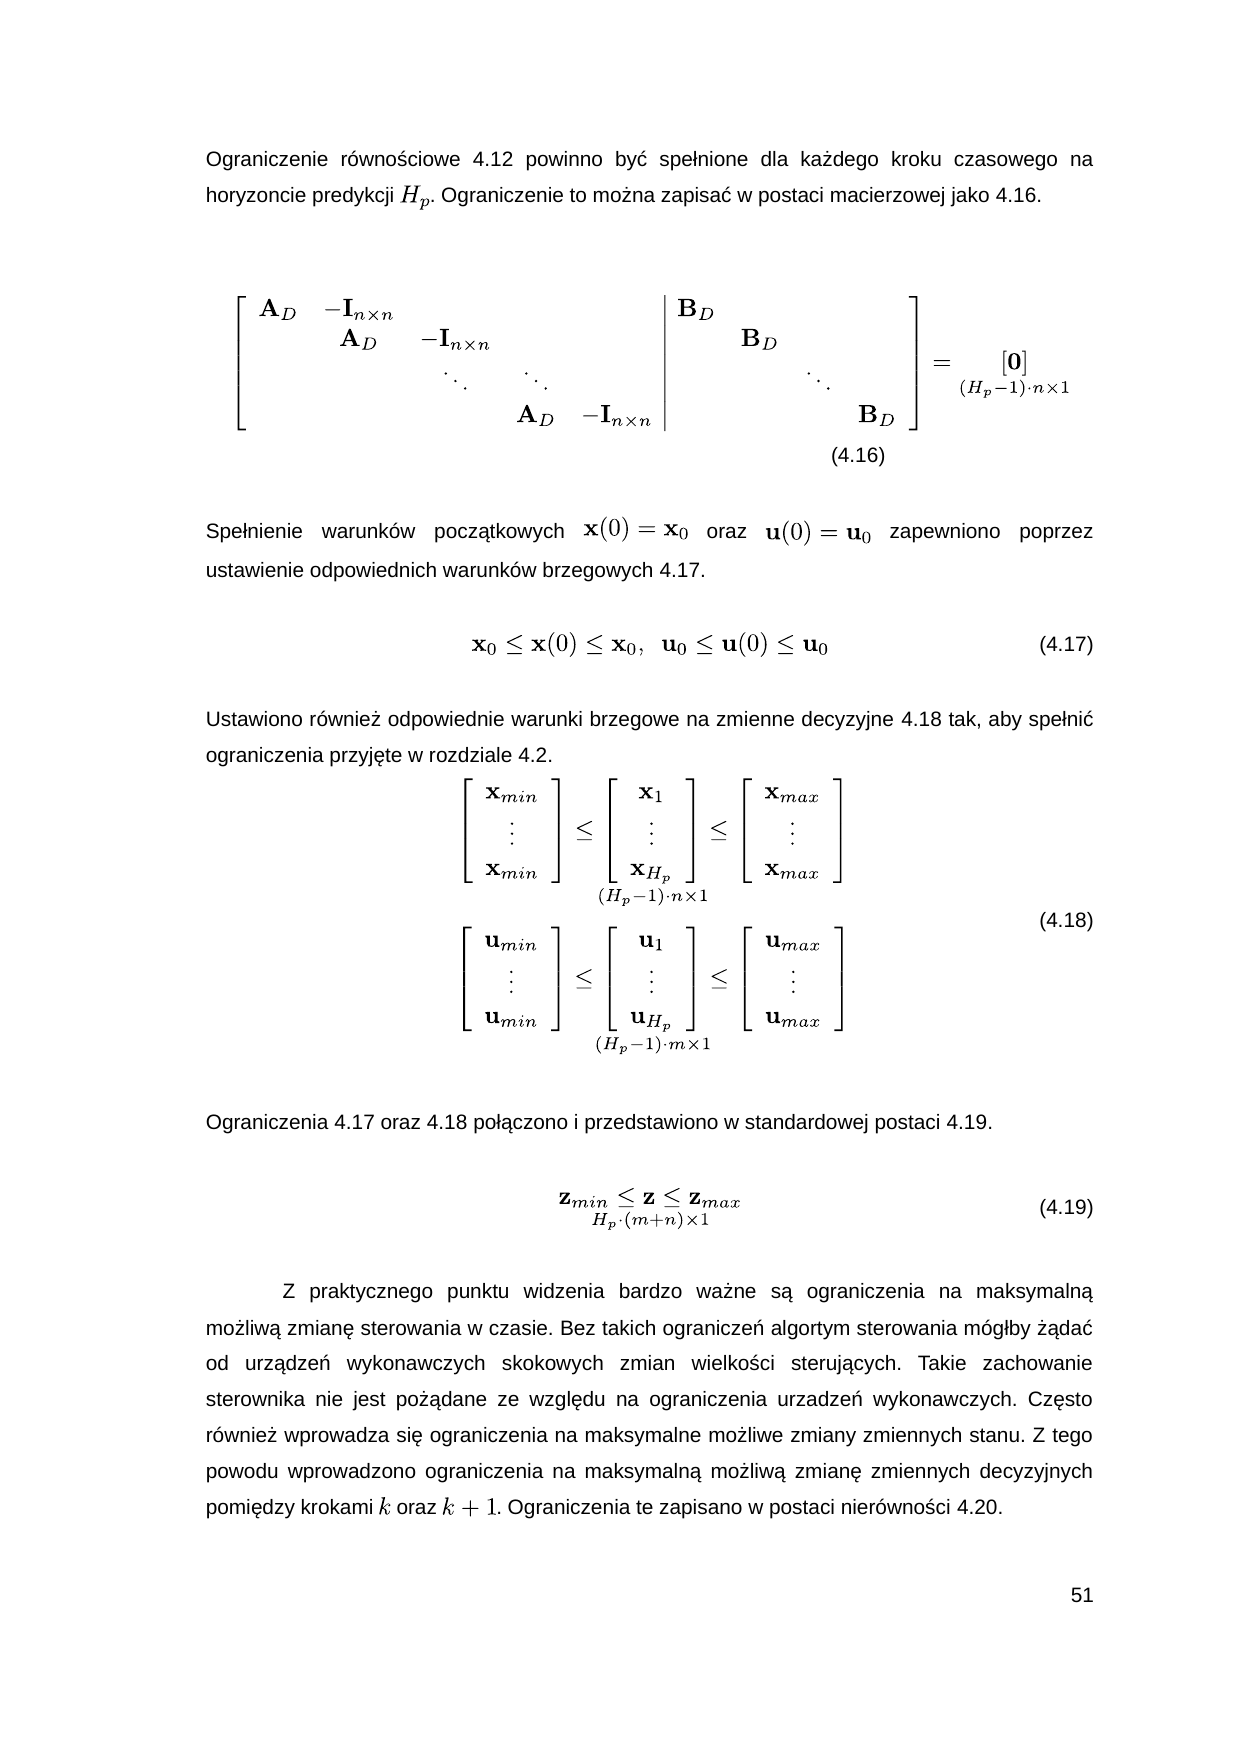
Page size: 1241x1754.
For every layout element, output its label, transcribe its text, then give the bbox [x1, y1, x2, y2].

text [560, 778, 609, 788]
text Ustawiono również odpowiednie warunki brzegowe na zmienne decyzyjne 4.18 tak, aby spełnić ograniczenia przyjęte w rozdziale 4.2. [206, 707, 1093, 766]
text [611, 778, 692, 788]
text Spełnienie warunków początkowych oraz zapewniono poprzez ustawienie odpowiednich warunków brzegowych 4.17. [206, 517, 1093, 582]
text [695, 778, 743, 788]
text Z praktycznego punktu widzenia bardzo ważne są ograniczenia na maksymalną możliwą zmianę sterowania w czasie. Bez takich ograniczeń algortym sterowania mógłby żądać od urządzeń wykonawczych skokowych zmian wielkości sterujących. Takie zachowanie sterownika nie jest pożądane ze względu na ograniczenia urzadzeń wykonawczych. Często również wprowadza się ograniczenia na maksymalne możliwe zmiany zmiennych stanu. Z tego powodu wprowadzono ograniczenia na maksymalną możliwą zmianę zmiennych decyzyjnych pomiędzy krokami oraz . Ograniczenia te zapisano w postaci nierówności 4.20. [206, 1279, 1093, 1519]
text (4.16) [206, 259, 1093, 467]
text [746, 778, 839, 788]
text Ograniczenie równościowe 4.12 powinno być spełnione dla każdego kroku czasowego na horyzoncie predykcji . Ograniczenie to można zapisać w postaci macierzowej jako 4.16. [206, 147, 1093, 210]
text (4.19) [206, 1183, 1093, 1230]
text [206, 778, 464, 1062]
text [467, 778, 557, 788]
text Ograniczenia 4.17 oraz 4.18 połączono i przedstawiono w standardowej postaci 4.19. [206, 1110, 1093, 1134]
text (4.18) [842, 778, 1093, 1062]
text (4.17) [206, 631, 1093, 657]
